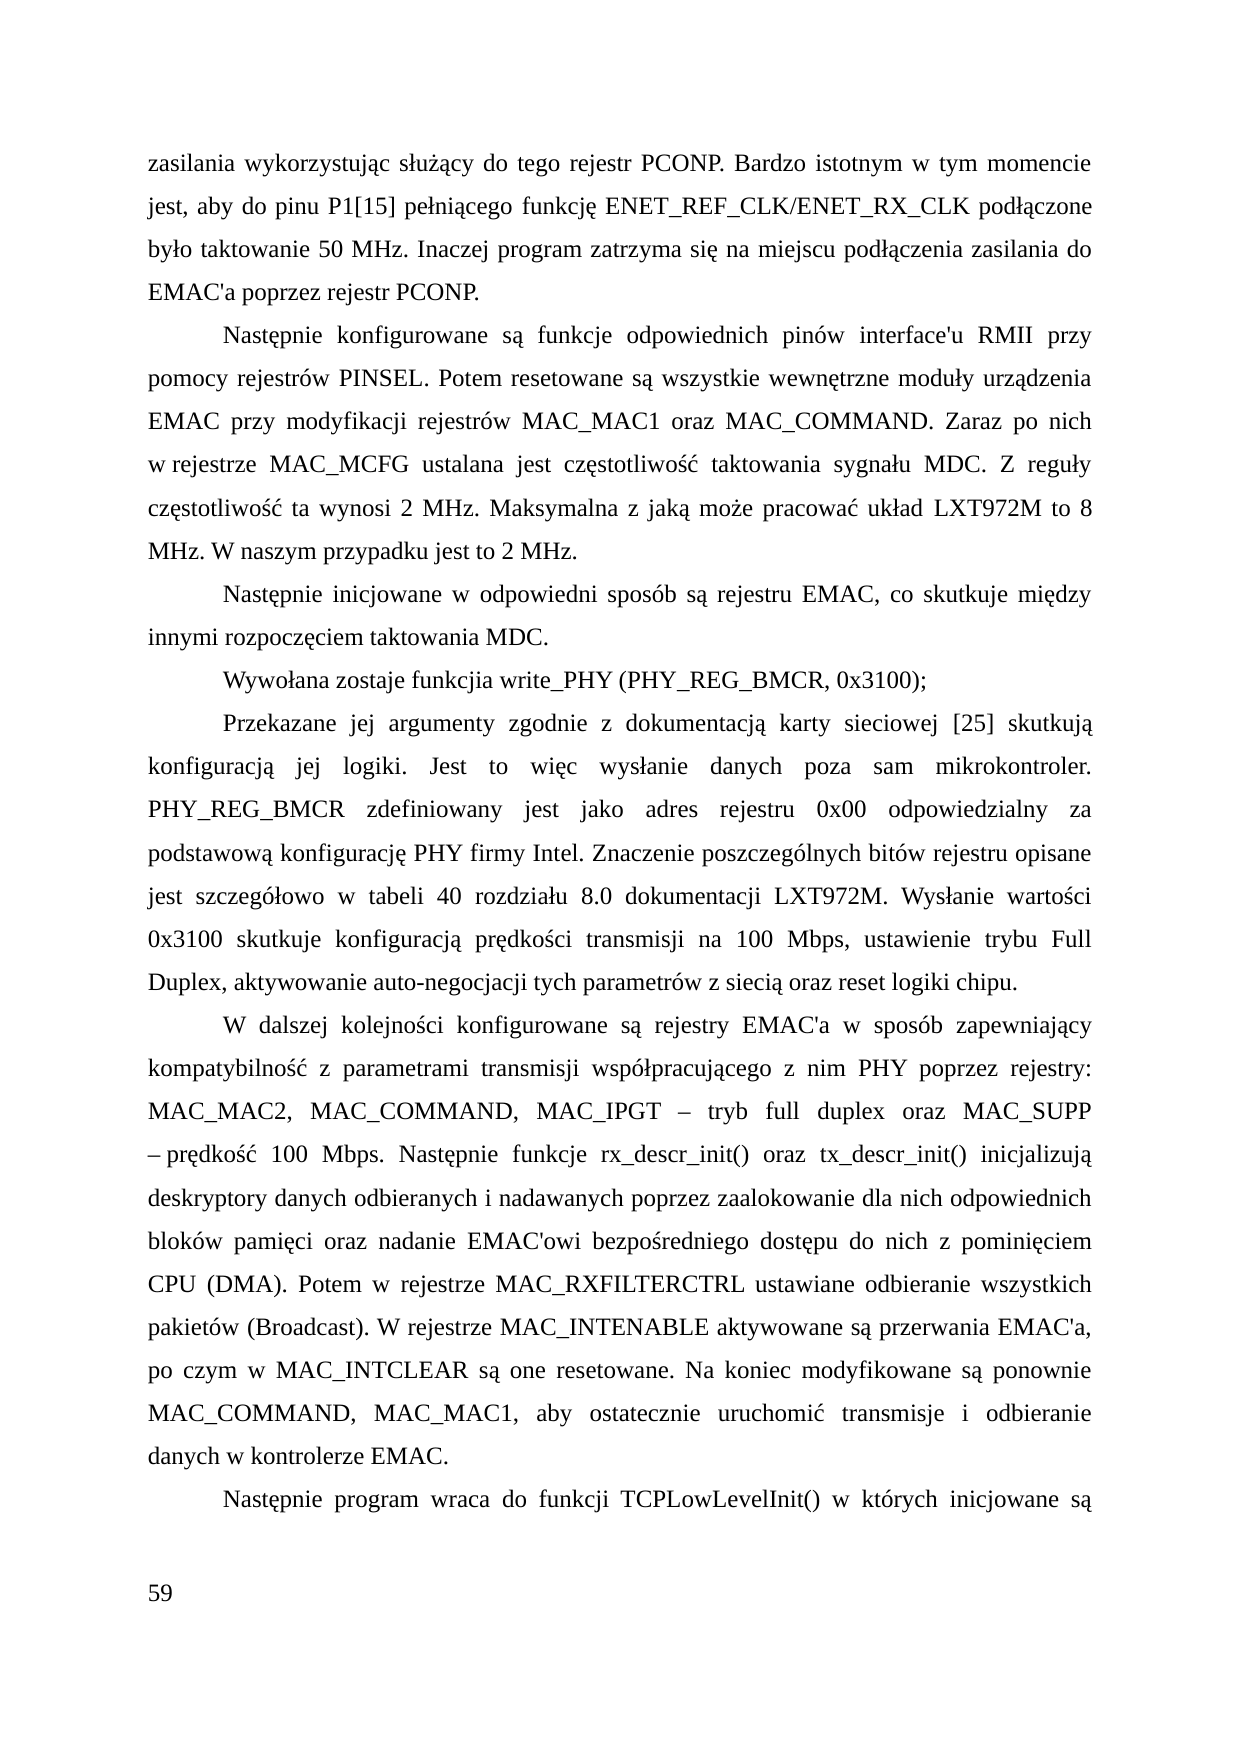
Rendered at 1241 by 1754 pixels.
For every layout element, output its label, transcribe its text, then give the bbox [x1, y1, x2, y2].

text W dalszej kolejności konfigurowane są rejestry EMAC'a w sposób zapewniający kompatybilność z parametrami transmisji współpracującego z nim PHY poprzez rejestry: MAC_MAC2, MAC_COMMAND, MAC_IPGT – tryb full duplex oraz MAC_SUPP – prędkość 100 Mbps. Następnie funkcje rx_descr_init() oraz tx_descr_init() inicjalizują deskryptory danych odbieranych i nadawanych poprzez zaalokowanie dla nich odpowiednich bloków pamięci oraz nadanie EMAC'owi bezpośredniego dostępu do nich z pominięciem CPU (DMA). Potem w rejestrze MAC_RXFILTERCTRL ustawiane odbieranie wszystkich pakietów (Broadcast). W rejestrze MAC_INTENABLE aktywowane są przerwania EMAC'a, po czym w MAC_INTCLEAR są one resetowane. Na koniec modyfikowane są ponownie MAC_COMMAND, MAC_MAC1, aby ostatecznie uruchomić transmisje i odbieranie danych w kontrolerze EMAC. [148, 1010, 1093, 1470]
text Wywołana zostaje funkcjia write_PHY (PHY_REG_BMCR, 0x3100); [148, 665, 1093, 694]
text Następnie konfigurowane są funkcje odpowiednich pinów interface'u RMII przy pomocy rejestrów PINSEL. Potem resetowane są wszystkie wewnętrzne moduły urządzenia EMAC przy modyfikacji rejestrów MAC_MAC1 oraz MAC_COMMAND. Zaraz po nich w rejestrze MAC_MCFG ustalana jest częstotliwość taktowania sygnału MDC. Z reguły częstotliwość ta wynosi 2 MHz. Maksymalna z jaką może pracować układ LXT972M to 8 MHz. W naszym przypadku jest to 2 MHz. [148, 320, 1093, 564]
text zasilania wykorzystując służący do tego rejestr PCONP. Bardzo istotnym w tym momencie jest, aby do pinu P1[15] pełniącego funkcję ENET_REF_CLK/ENET_RX_CLK podłączone było taktowanie 50 MHz. Inaczej program zatrzyma się na miejscu podłączenia zasilania do EMAC'a poprzez rejestr PCONP. [148, 148, 1093, 306]
text Następnie program wraca do funkcji TCPLowLevelInit() w których inicjowane są [148, 1484, 1093, 1513]
text Następnie inicjowane w odpowiedni sposób są rejestru EMAC, co skutkuje między innymi rozpoczęciem taktowania MDC. [148, 579, 1093, 651]
text Przekazane jej argumenty zgodnie z dokumentacją karty sieciowej [25] skutkują konfiguracją jej logiki. Jest to więc wysłanie danych poza sam mikrokontroler. PHY_REG_BMCR zdefiniowany jest jako adres rejestru 0x00 odpowiedzialny za podstawową konfigurację PHY firmy Intel. Znaczenie poszczególnych bitów rejestru opisane jest szczegółowo w tabeli 40 rozdziału 8.0 dokumentacji LXT972M. Wysłanie wartości 0x3100 skutkuje konfiguracją prędkości transmisji na 100 Mbps, ustawienie trybu Full Duplex, aktywowanie auto-negocjacji tych parametrów z siecią oraz reset logiki chipu. [148, 708, 1093, 996]
